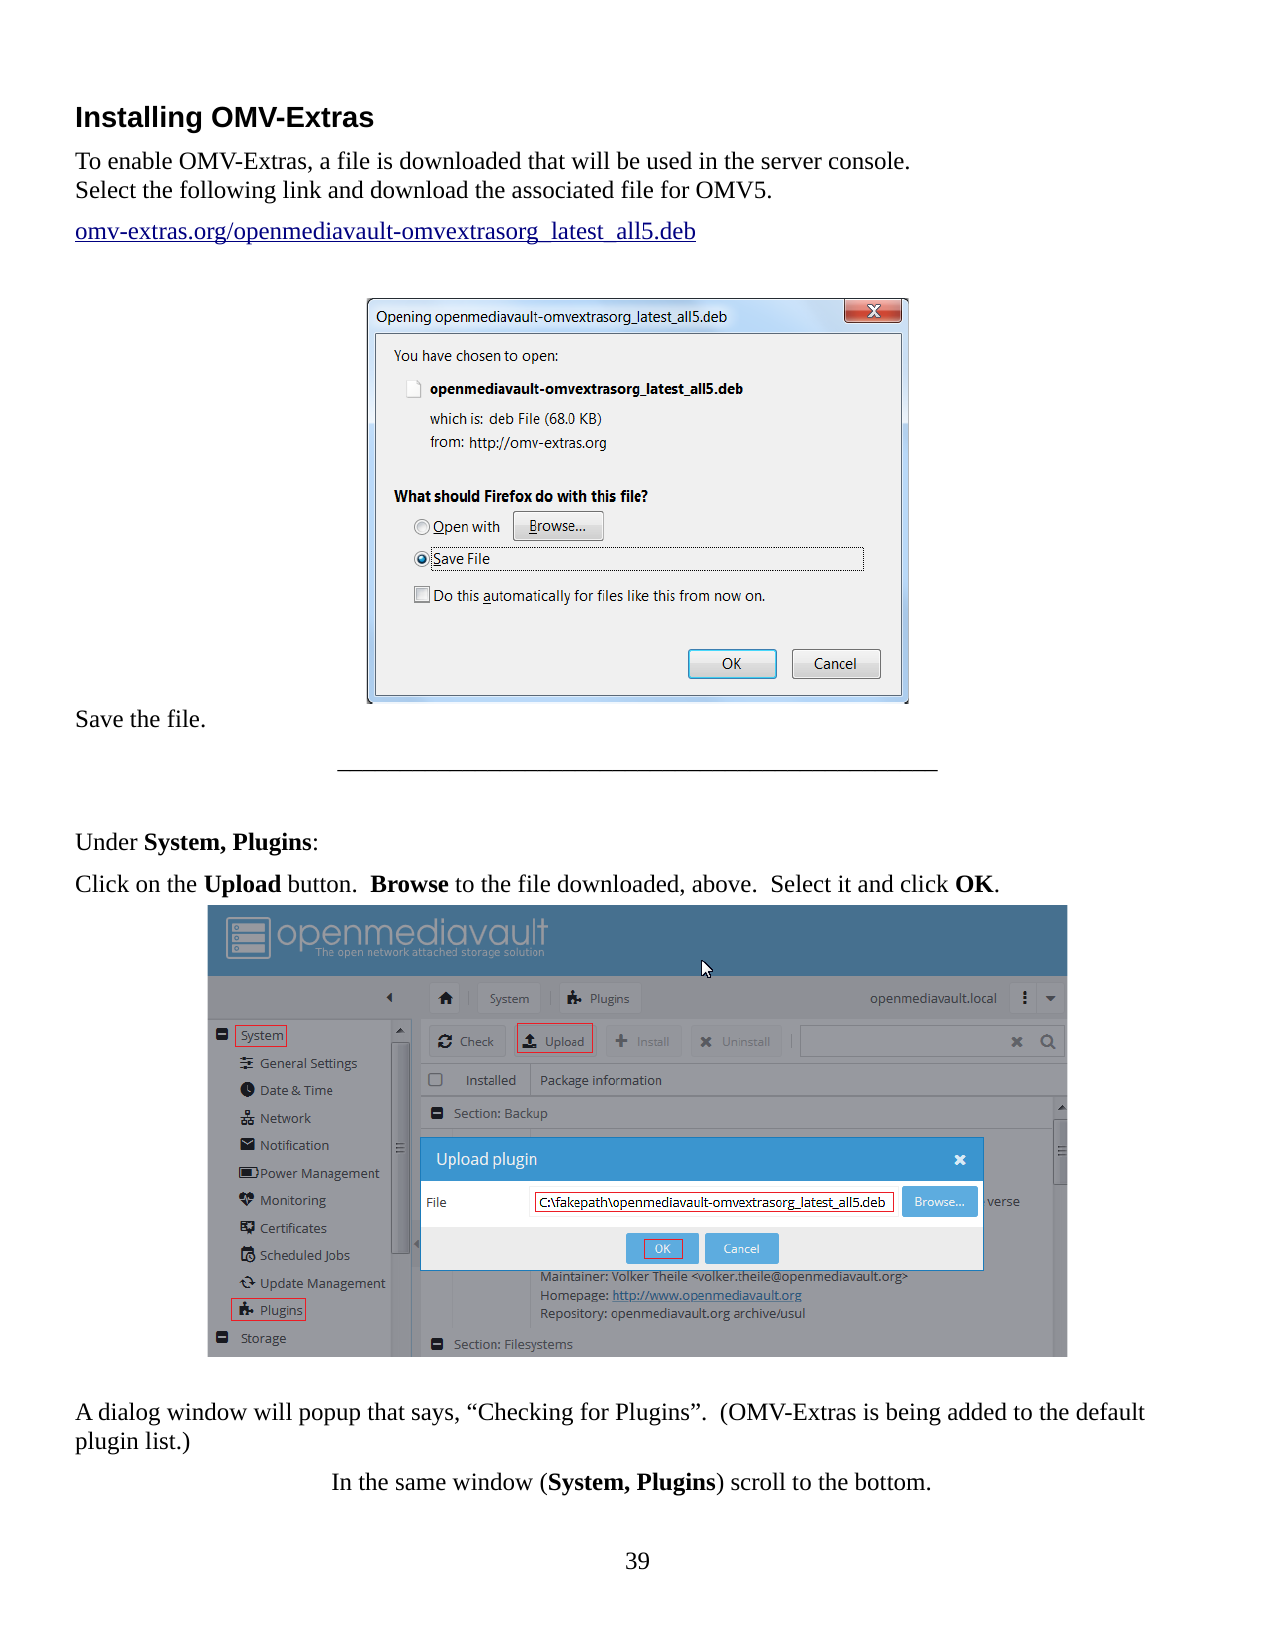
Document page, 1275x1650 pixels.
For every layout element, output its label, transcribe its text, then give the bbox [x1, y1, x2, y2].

text omv-extras.org/openmediavault-omvextrasorg_latest_all5.deb [75, 216, 1200, 245]
text A dialog window will popup that says, “Checking for Plugins”. (OMV-Extras is being added to the default plugin list.) [75, 1397, 1200, 1455]
text Under System, Plugins: [75, 827, 1200, 856]
text Save the file. [75, 298, 1200, 732]
text Click on the Upload button. Browse to the file downloaded, above. Select it and click OK. [75, 869, 1200, 897]
picture [366, 298, 909, 704]
text ________________________________________________ [75, 745, 1200, 774]
subtitle Installing OMV-Extras [75, 100, 1200, 133]
text In the same window (System, Plugins) scroll to the bottom. [75, 1467, 1200, 1496]
text To enable OMV-Extras, a file is downloaded that will be used in the server console. Select the following link and download the associated file for OMV5. [75, 146, 1200, 203]
